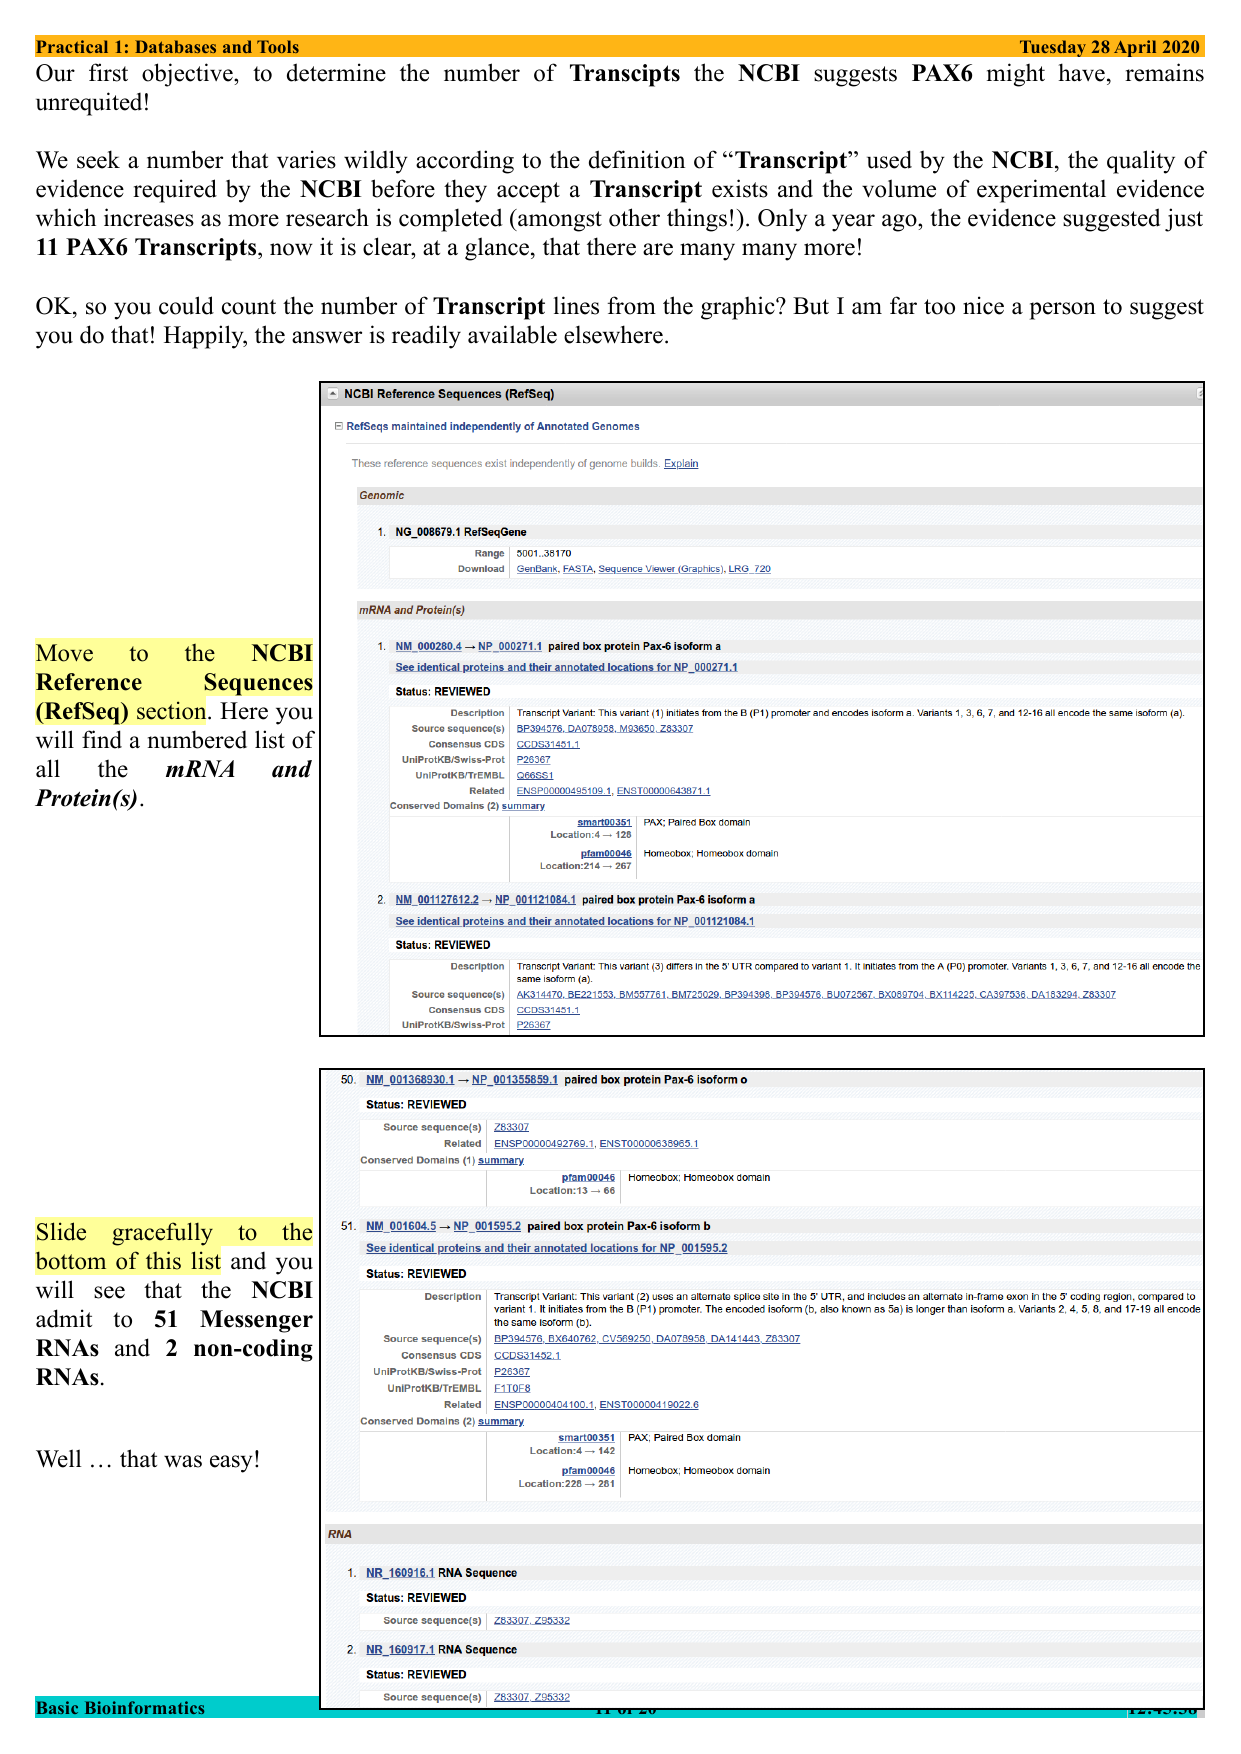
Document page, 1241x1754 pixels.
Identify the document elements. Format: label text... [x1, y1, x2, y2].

text Well … that was easy! [35, 1444, 319, 1473]
picture [321, 383, 1203, 1035]
text Our first objective, to determine the number of Transcipts the NCBI suggests PAX6 might have, remains unrequited! [35, 57, 1205, 116]
text Slide gracefully to the bottom of this list and you will see that the NCBI admit to 51 Messenger RNAs and 2 non-coding RNAs. [35, 1217, 319, 1391]
picture [321, 1070, 1203, 1708]
text We seek a number that varies wildly according to the definition of “Transcript” used by the NCBI, the quality of evidence required by the NCBI before they accept a Transcript exists and the volume of experimental evidence which increases as more research is completed (amongst other things!). Only a year ago, the evidence suggested just 11 PAX6 Transcripts, now it is clear, at a glance, that there are many many more! [35, 145, 1205, 261]
text Move to the NCBI Reference Sequences (RefSeq) section. Here you will find a numbered list of all the mRNA and Protein(s). [35, 638, 319, 812]
text OK, so you could count the number of Transcript lines from the graphic? But I am far too nice a person to suggest you do that! Happily, the answer is readily available elsewhere. [35, 291, 1205, 349]
